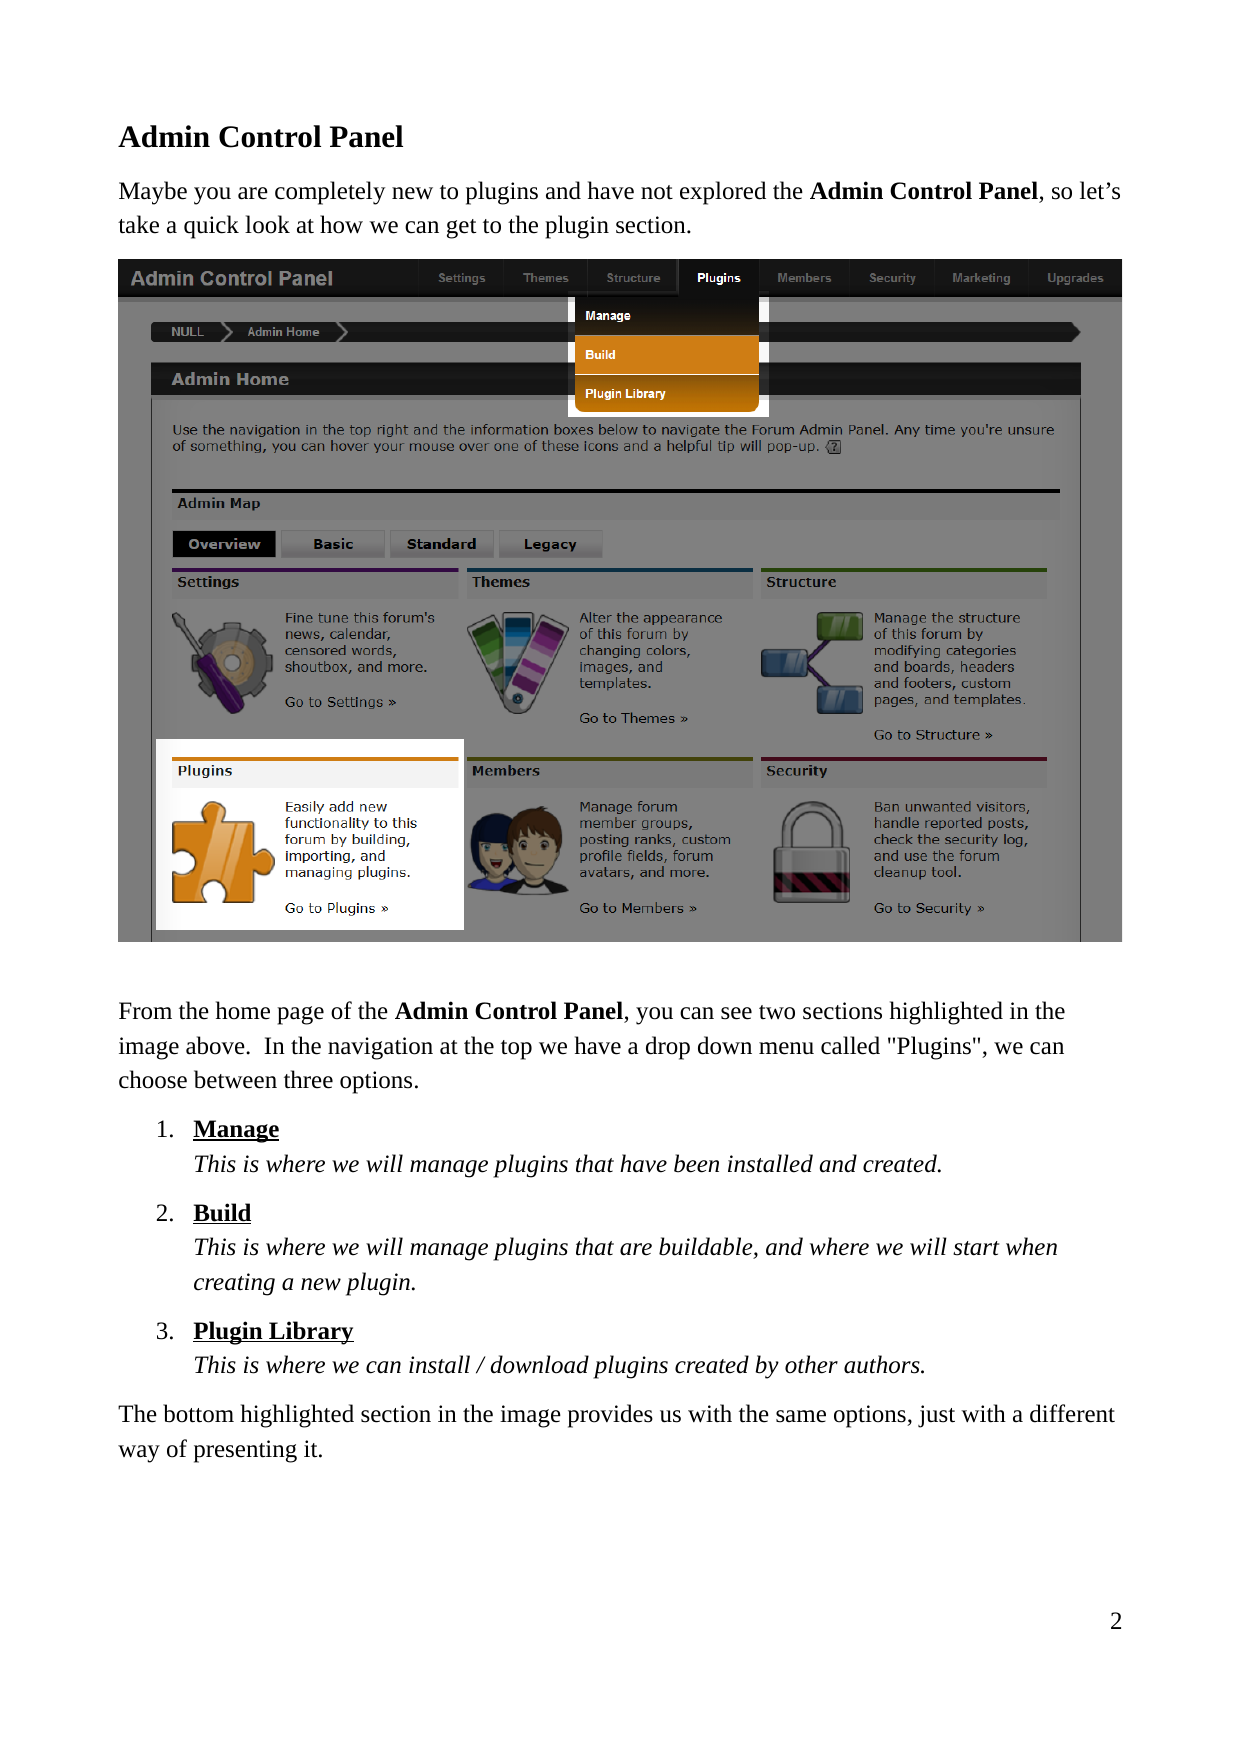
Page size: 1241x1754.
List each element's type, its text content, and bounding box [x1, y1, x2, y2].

list Plugin Library This is where we can install / download plugins created by other authors. [156, 1316, 1122, 1379]
text From the home page of the Admin Control Panel, you can see two sections highlighted in the image above. In the navigation at the top we have a drop down menu called "Plugins", we can choose between three options. [118, 996, 1122, 1094]
list Manage This is where we will manage plugins that have been installed and created. [156, 1114, 1122, 1177]
text Maybe you are completely new to plugins and have not explored the Admin Control Panel, so let’s take a quick look at how we can get to the plugin section. [118, 176, 1122, 239]
list Build This is where we will manage plugins that are buildable, and where we will start when creating a new plugin. [156, 1198, 1122, 1296]
text Admin Control Panel [118, 118, 1122, 154]
text The bottom highlighted section in the image provides us with the same options, just with a different way of presenting it. [118, 1399, 1122, 1463]
picture [118, 259, 1123, 942]
